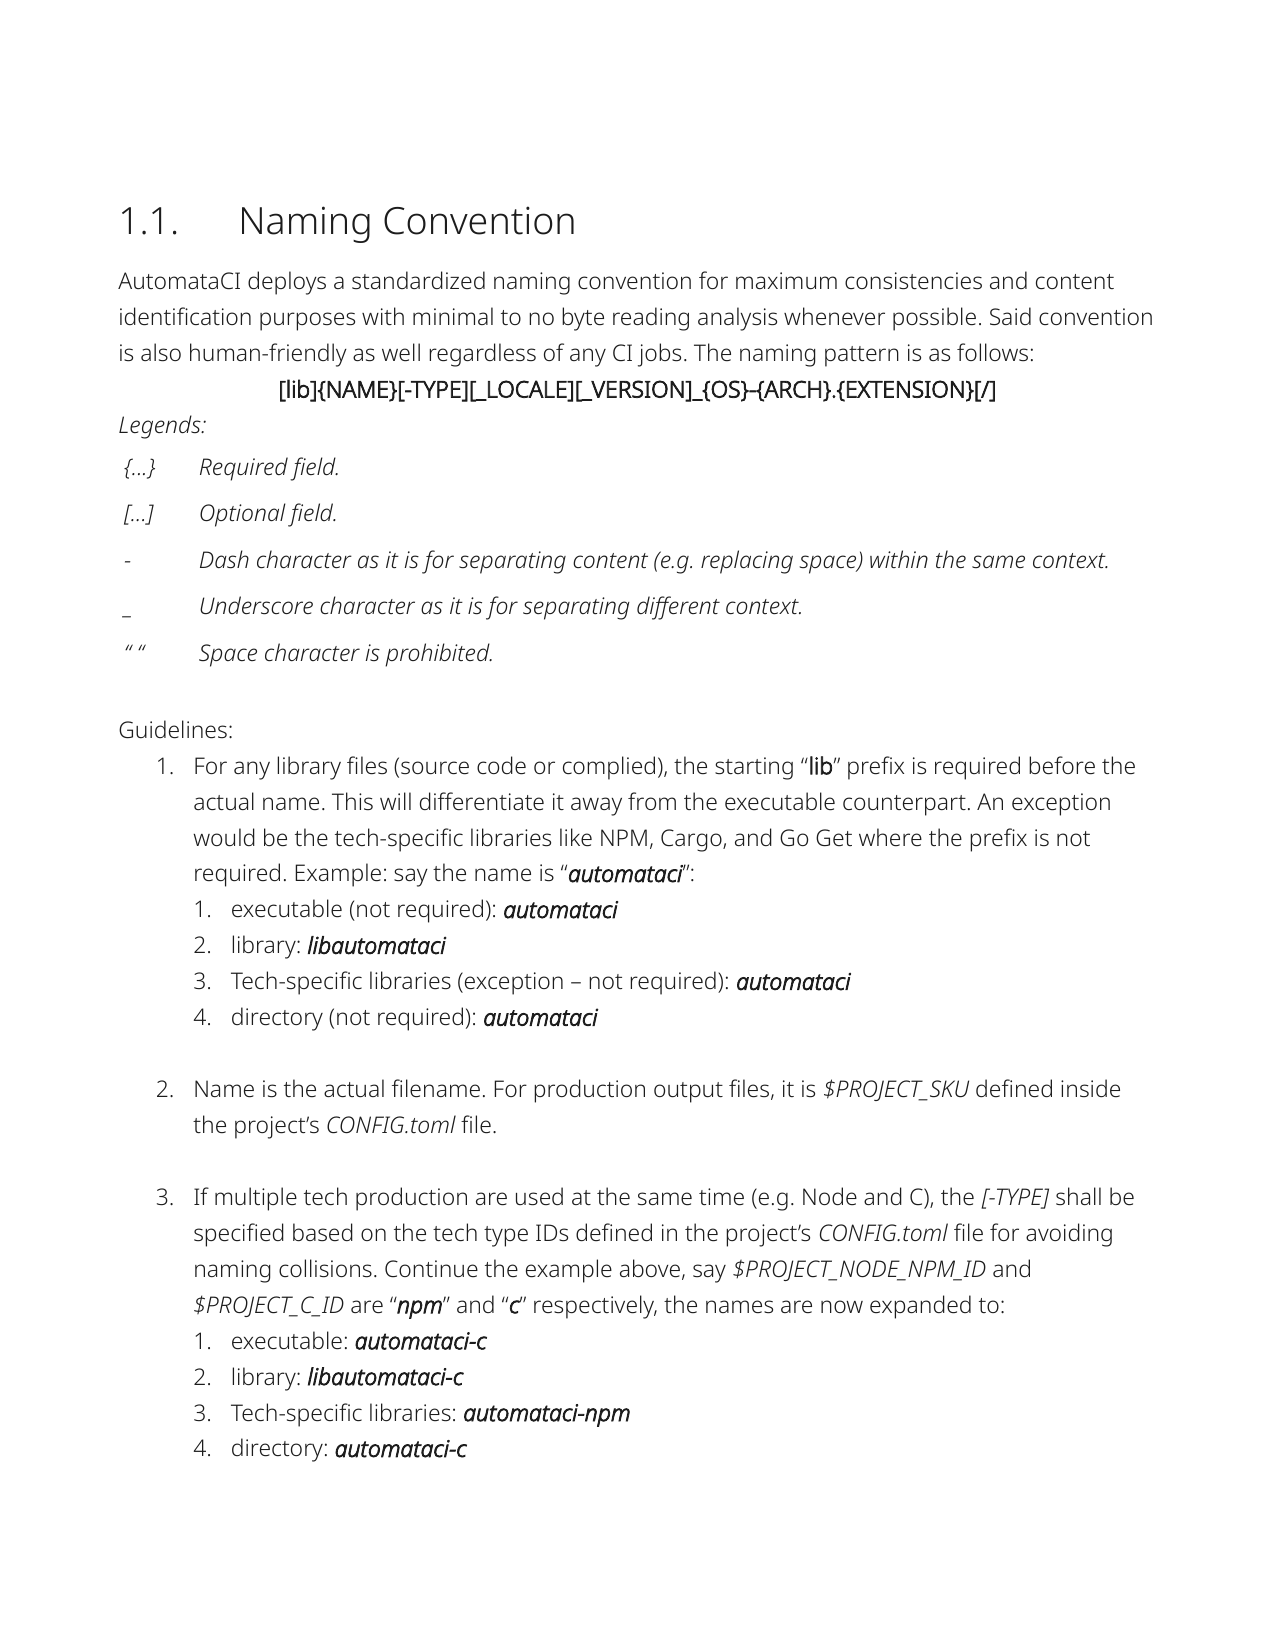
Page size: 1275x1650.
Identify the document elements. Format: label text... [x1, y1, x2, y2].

table_header {...} [118, 445, 193, 491]
list executable (not required): automataci [193, 893, 1157, 924]
list directory: automataci-c [193, 1432, 1157, 1464]
table_cell Dash character as it is for separating content (e.g. replacing space) within the same context. [193, 538, 1157, 584]
list Name is the actual filename. For production output files, it is $PROJECT_SKU defined inside the project’s CONFIG.toml file. [156, 1073, 1157, 1140]
text Legends: [118, 409, 1157, 440]
text Guidelines: [118, 714, 1157, 745]
table_cell - [118, 538, 193, 584]
table_header Required field. [193, 445, 1157, 491]
list For any library files (source code or complied), the starting “lib” prefix is required before the actual name. This will differentiate it away from the executable counterpart. An exception would be the tech-specific libraries like NPM, Cargo, and Go Get where the prefix is not required. Example: say the name is “automataci”: [156, 749, 1157, 889]
list Tech-specific libraries: automataci-npm [193, 1396, 1157, 1428]
list Tech-specific libraries (exception – not required): automataci [193, 965, 1157, 996]
table_cell _ [118, 585, 193, 631]
list directory (not required): automataci [193, 1001, 1157, 1032]
table_cell “ “ [118, 631, 193, 678]
table_cell Space character is prohibited. [193, 631, 1157, 678]
table_cell Optional field. [193, 491, 1157, 538]
list executable: automataci-c [193, 1324, 1157, 1356]
list library: libautomataci [193, 929, 1157, 961]
table_cell [...] [118, 491, 193, 538]
text [lib]{NAME}[-TYPE][_LOCALE][_VERSION]_{OS}-{ARCH}.{EXTENSION}[/] [118, 373, 1157, 404]
subtitle Naming Convention [118, 194, 1157, 246]
list library: libautomataci-c [193, 1361, 1157, 1392]
table_cell Underscore character as it is for separating different context. [193, 585, 1157, 631]
text AutomataCI deploys a standardized naming convention for maximum consistencies and content identification purposes with minimal to no byte reading analysis whenever possible. Said convention is also human-friendly as well regardless of any CI jobs. The naming pattern is as follows: [118, 265, 1157, 368]
list If multiple tech production are used at the same time (e.g. Node and C), the [-TYPE] shall be specified based on the tech type IDs defined in the project’s CONFIG.toml file for avoiding naming collisions. Continue the example above, say $PROJECT_NODE_NPM_ID and $PROJECT_C_ID are “npm” and “c” respectively, the names are now expanded to: [156, 1181, 1157, 1320]
